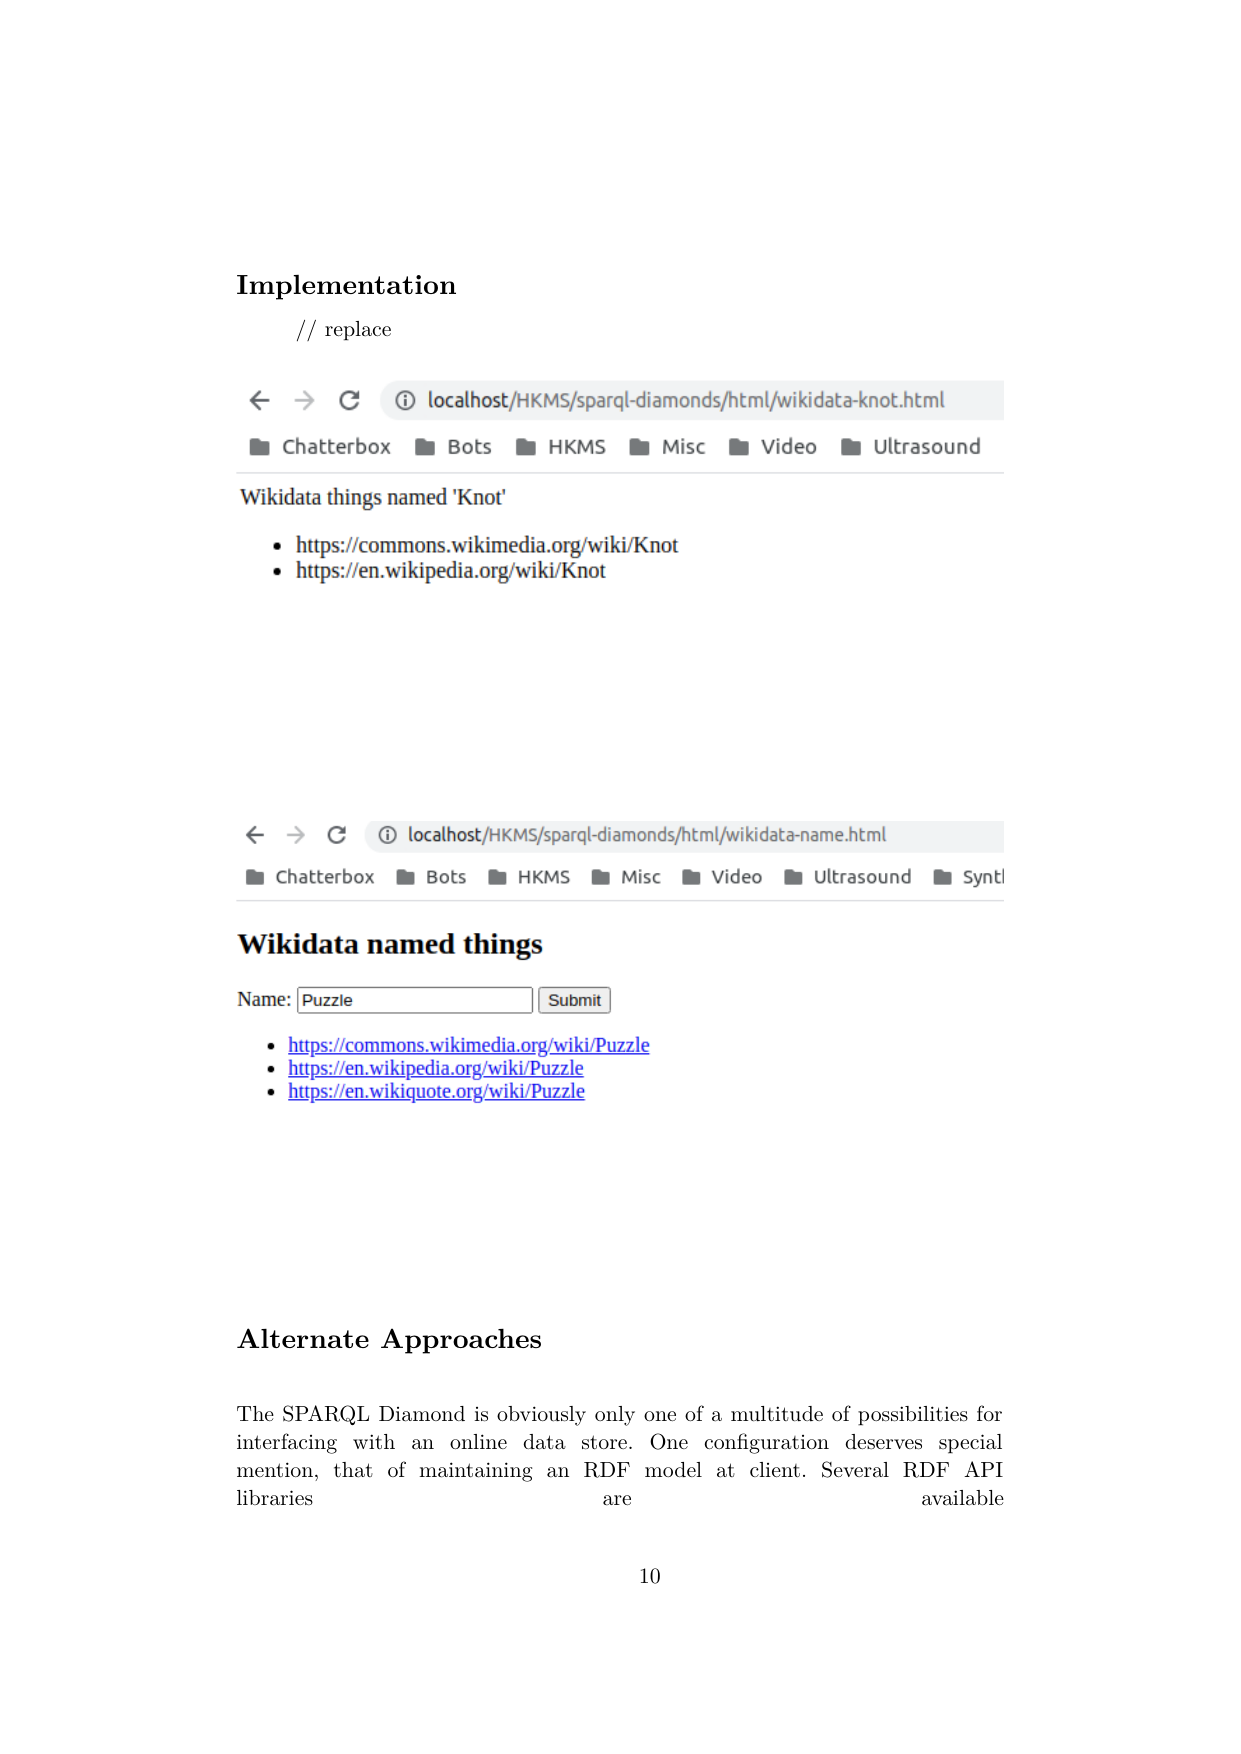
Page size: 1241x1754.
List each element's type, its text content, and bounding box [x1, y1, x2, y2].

picture [236, 821, 1004, 1195]
subtitle Alternate Approaches [236, 1321, 1004, 1356]
text The SPARQL Diamond is obviously only one of a multitude of possibilities for interfacing with an online data store. One configuration deserves special mention, that of maintaining an RDF model at client. Several RDF API libraries are available [236, 1399, 1004, 1512]
picture [236, 378, 1004, 633]
text // replace [236, 314, 1004, 342]
subtitle Implementation [236, 266, 1004, 301]
